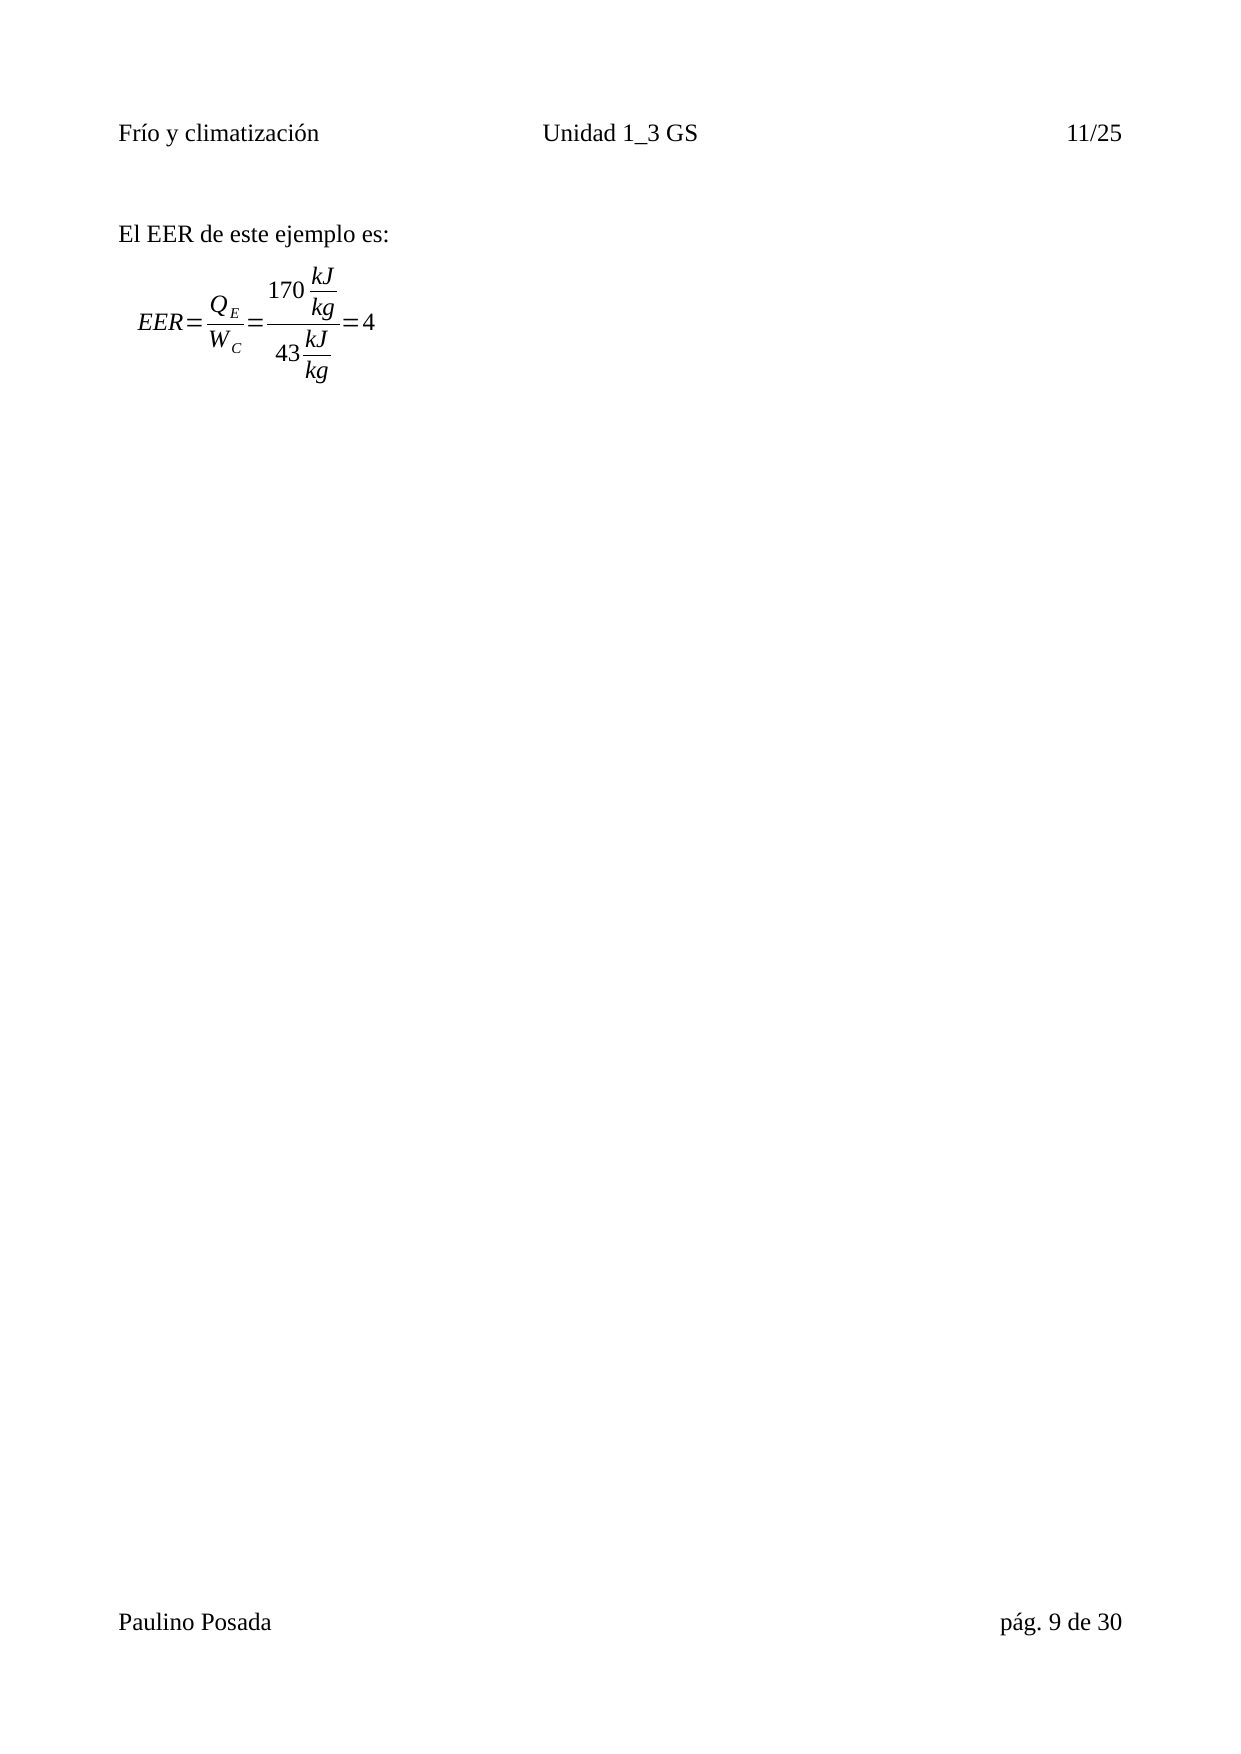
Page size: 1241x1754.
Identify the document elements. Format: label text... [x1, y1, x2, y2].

text El EER de este ejemplo es: [118, 219, 1122, 248]
